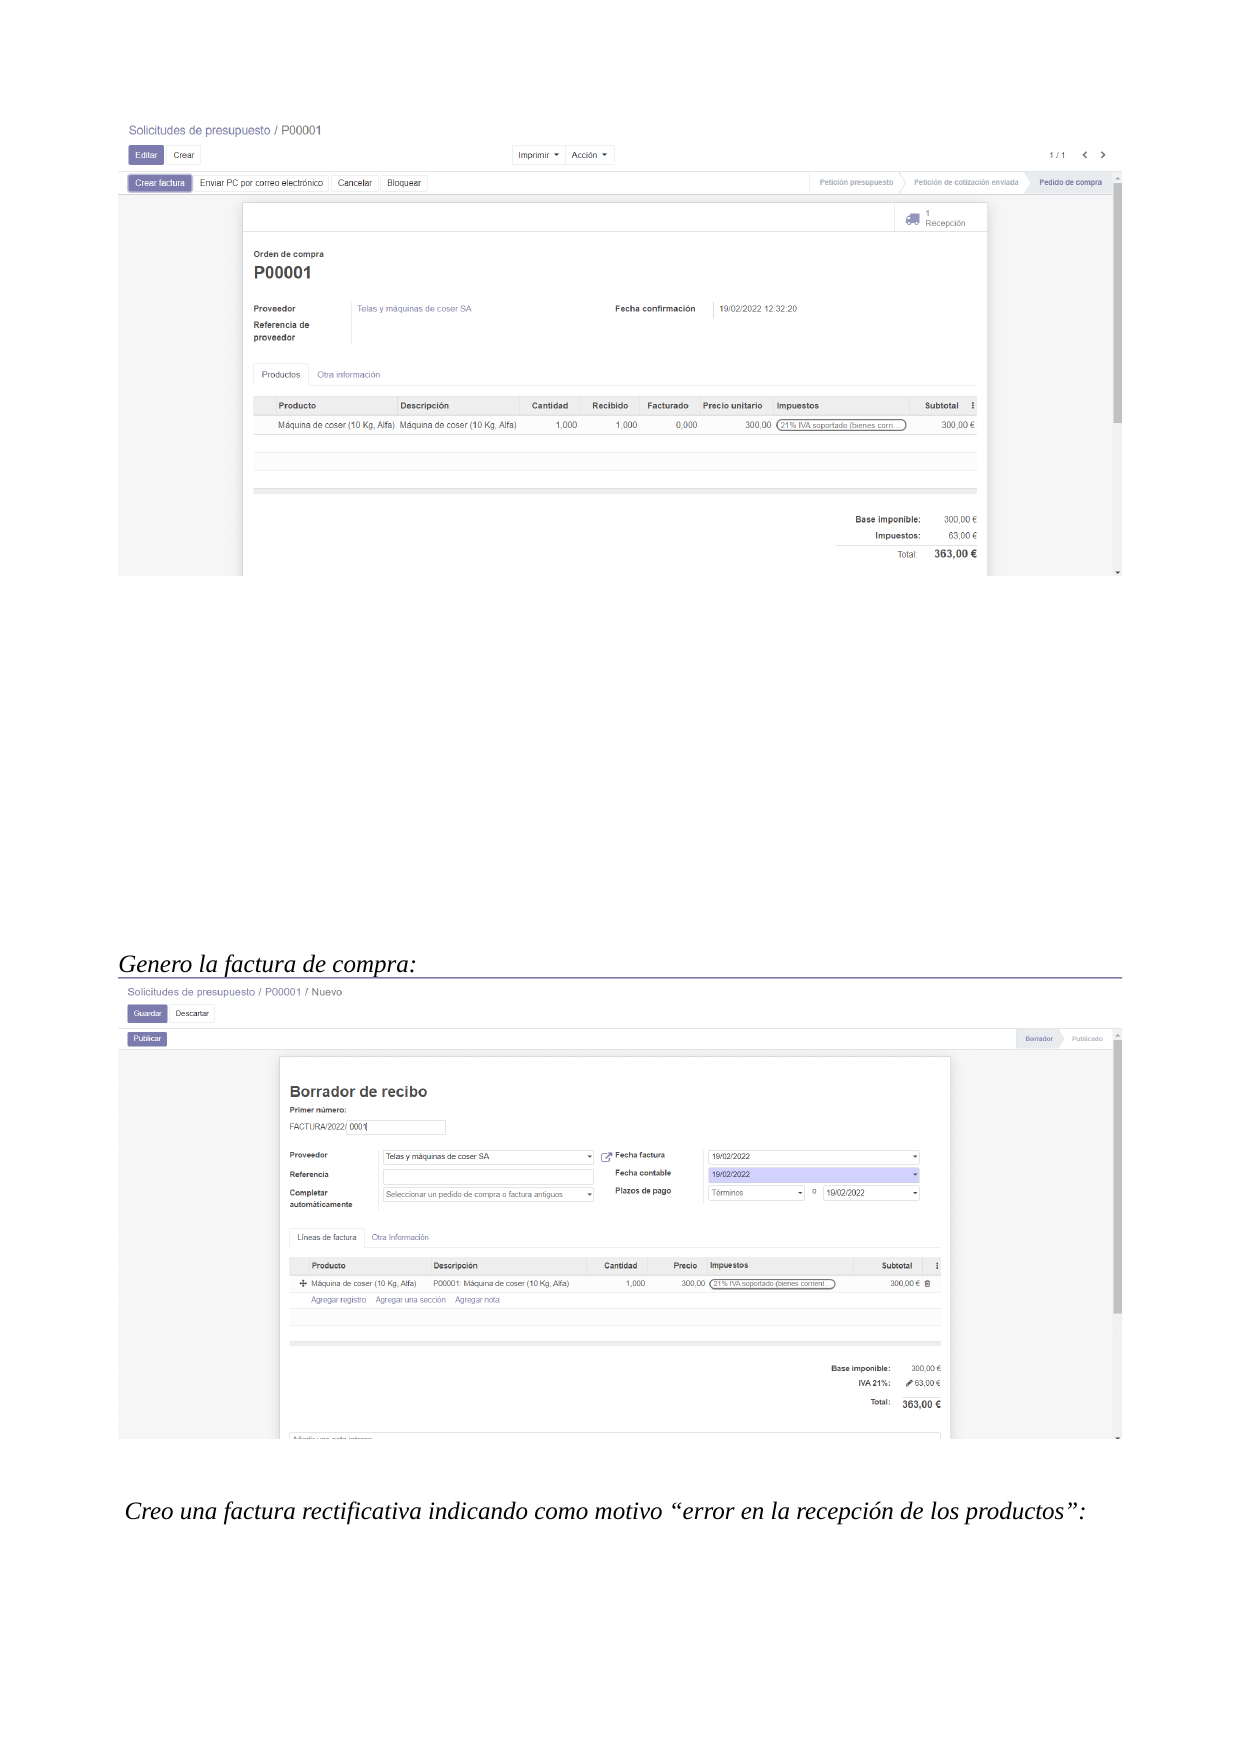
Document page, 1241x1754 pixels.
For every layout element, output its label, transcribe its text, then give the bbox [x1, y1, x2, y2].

text Creo una factura rectificativa indicando como motivo “error en la recepción de los productos”: [118, 1496, 1122, 1525]
text Genero la factura de compra: [118, 949, 1122, 977]
picture [118, 118, 1123, 576]
picture [118, 977, 1123, 1439]
